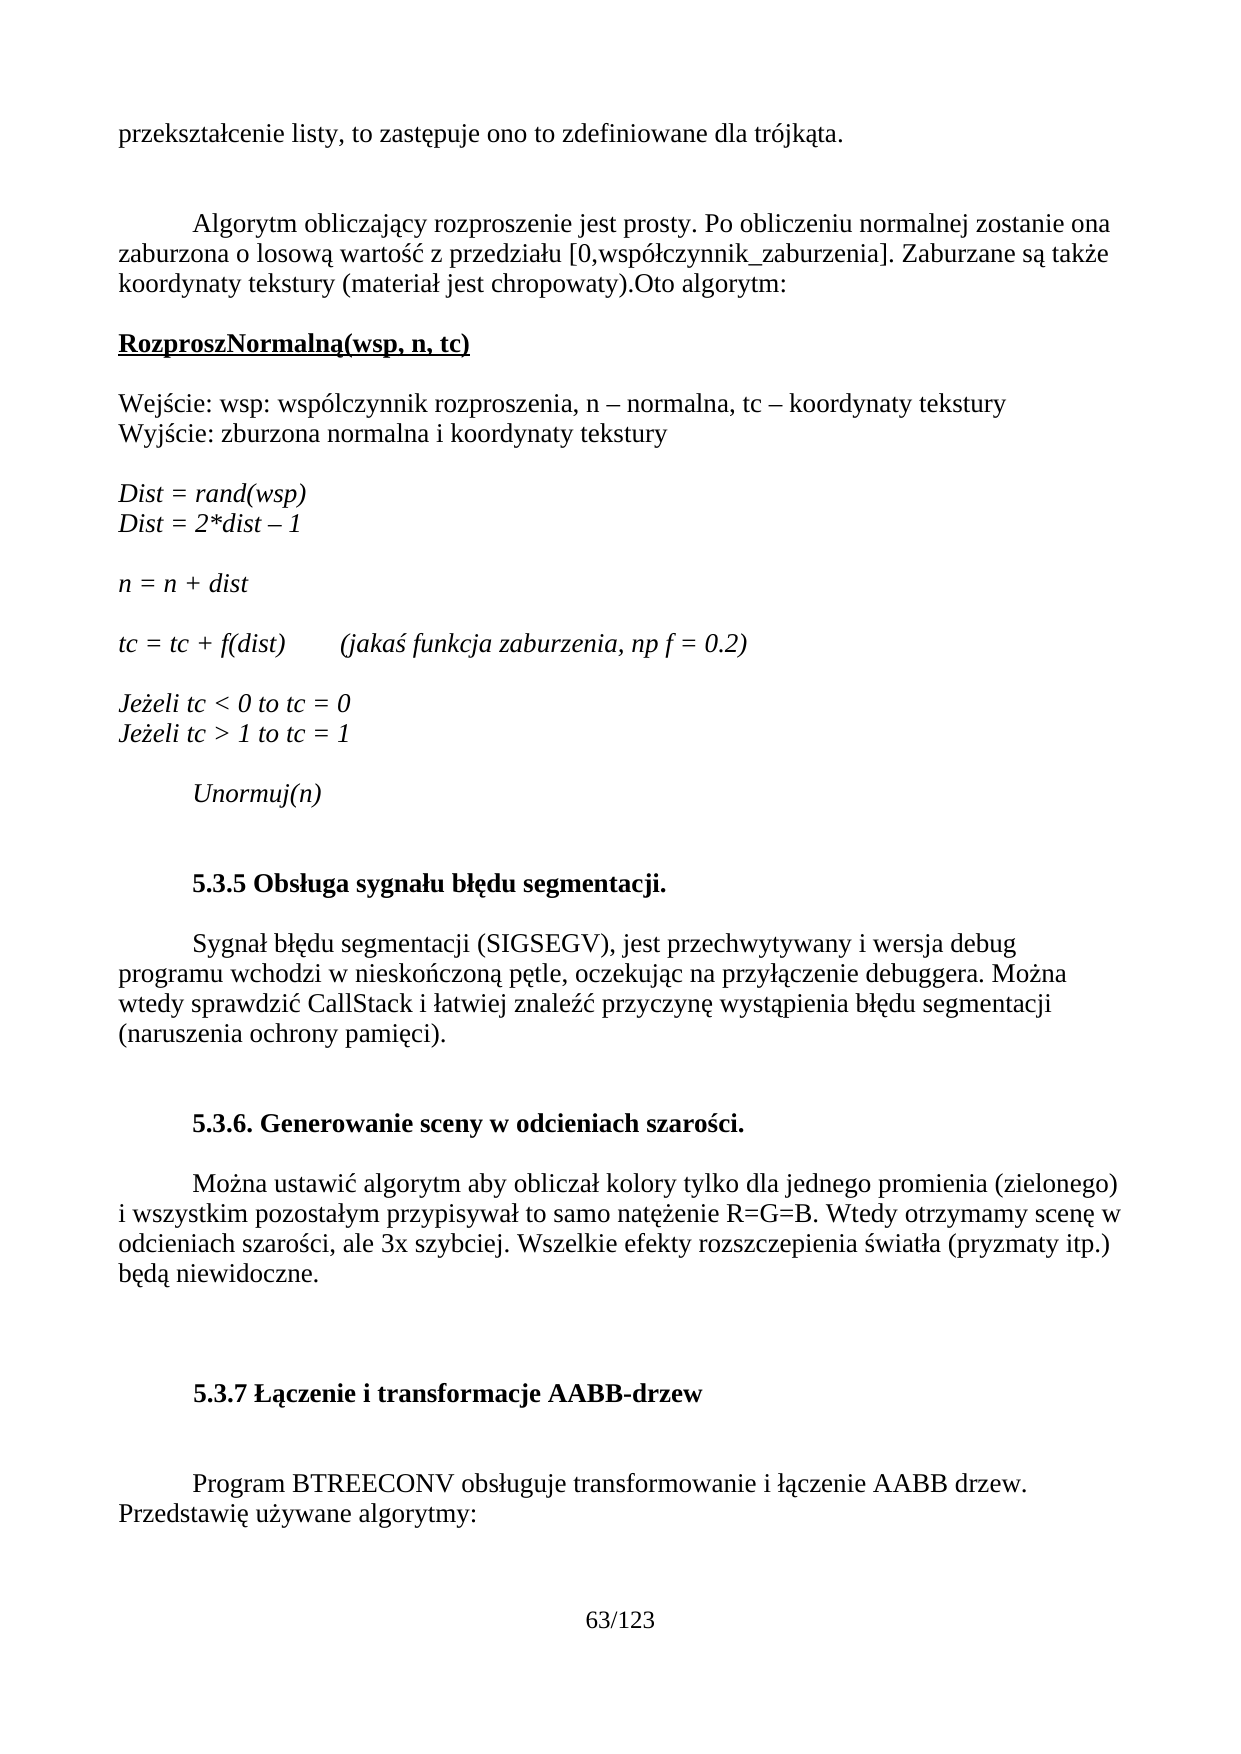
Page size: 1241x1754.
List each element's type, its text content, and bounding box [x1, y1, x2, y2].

text Unormuj(n) [118, 778, 1122, 808]
text Wyjście: zburzona normalna i koordynaty tekstury [118, 418, 1122, 448]
text Dist = rand(wsp) [118, 478, 1122, 508]
text tc = tc + f(dist) (jakaś funkcja zaburzenia, np f = 0.2) [118, 628, 1122, 658]
text 5.3.6. Generowanie sceny w odcieniach szarości. [118, 1108, 1122, 1138]
text n = n + dist [118, 568, 1122, 598]
text Można ustawić algorytm aby obliczał kolory tylko dla jednego promienia (zielonego) i wszystkim pozostałym przypisywał to samo natężenie R=G=B. Wtedy otrzymamy scenę w odcieniach szarości, ale 3x szybciej. Wszelkie efekty rozszczepienia światła (pryzmaty itp.) będą niewidoczne. [118, 1168, 1122, 1288]
text Jeżeli tc > 1 to tc = 1 [118, 718, 1122, 748]
text 5.3.5 Obsługa sygnału błędu segmentacji. [118, 868, 1122, 898]
text Program BTREECONV obsługuje transformowanie i łączenie AABB drzew. Przedstawię używane algorytmy: [118, 1468, 1122, 1528]
text Jeżeli tc < 0 to tc = 0 [118, 688, 1122, 718]
text przekształcenie listy, to zastępuje ono to zdefiniowane dla trójkąta. [118, 118, 1122, 148]
text Algorytm obliczający rozproszenie jest prosty. Po obliczeniu normalnej zostanie ona zaburzona o losową wartość z przedziału [0,współczynnik_zaburzenia]. Zaburzane są także koordynaty tekstury (materiał jest chropowaty).Oto algorytm: [118, 208, 1122, 298]
text Dist = 2*dist – 1 [118, 508, 1122, 538]
text Sygnał błędu segmentacji (SIGSEGV), jest przechwytywany i wersja debug programu wchodzi w nieskończoną pętle, oczekując na przyłączenie debuggera. Można wtedy sprawdzić CallStack i łatwiej znaleźć przyczynę wystąpienia błędu segmentacji (naruszenia ochrony pamięci). [118, 928, 1122, 1048]
text RozproszNormalną(wsp, n, tc) [118, 328, 1122, 358]
list 5.3.7 Łączenie i transformacje AABB-drzew [156, 1378, 1122, 1408]
text Wejście: wsp: wspólczynnik rozproszenia, n – normalna, tc – koordynaty tekstury [118, 388, 1122, 418]
